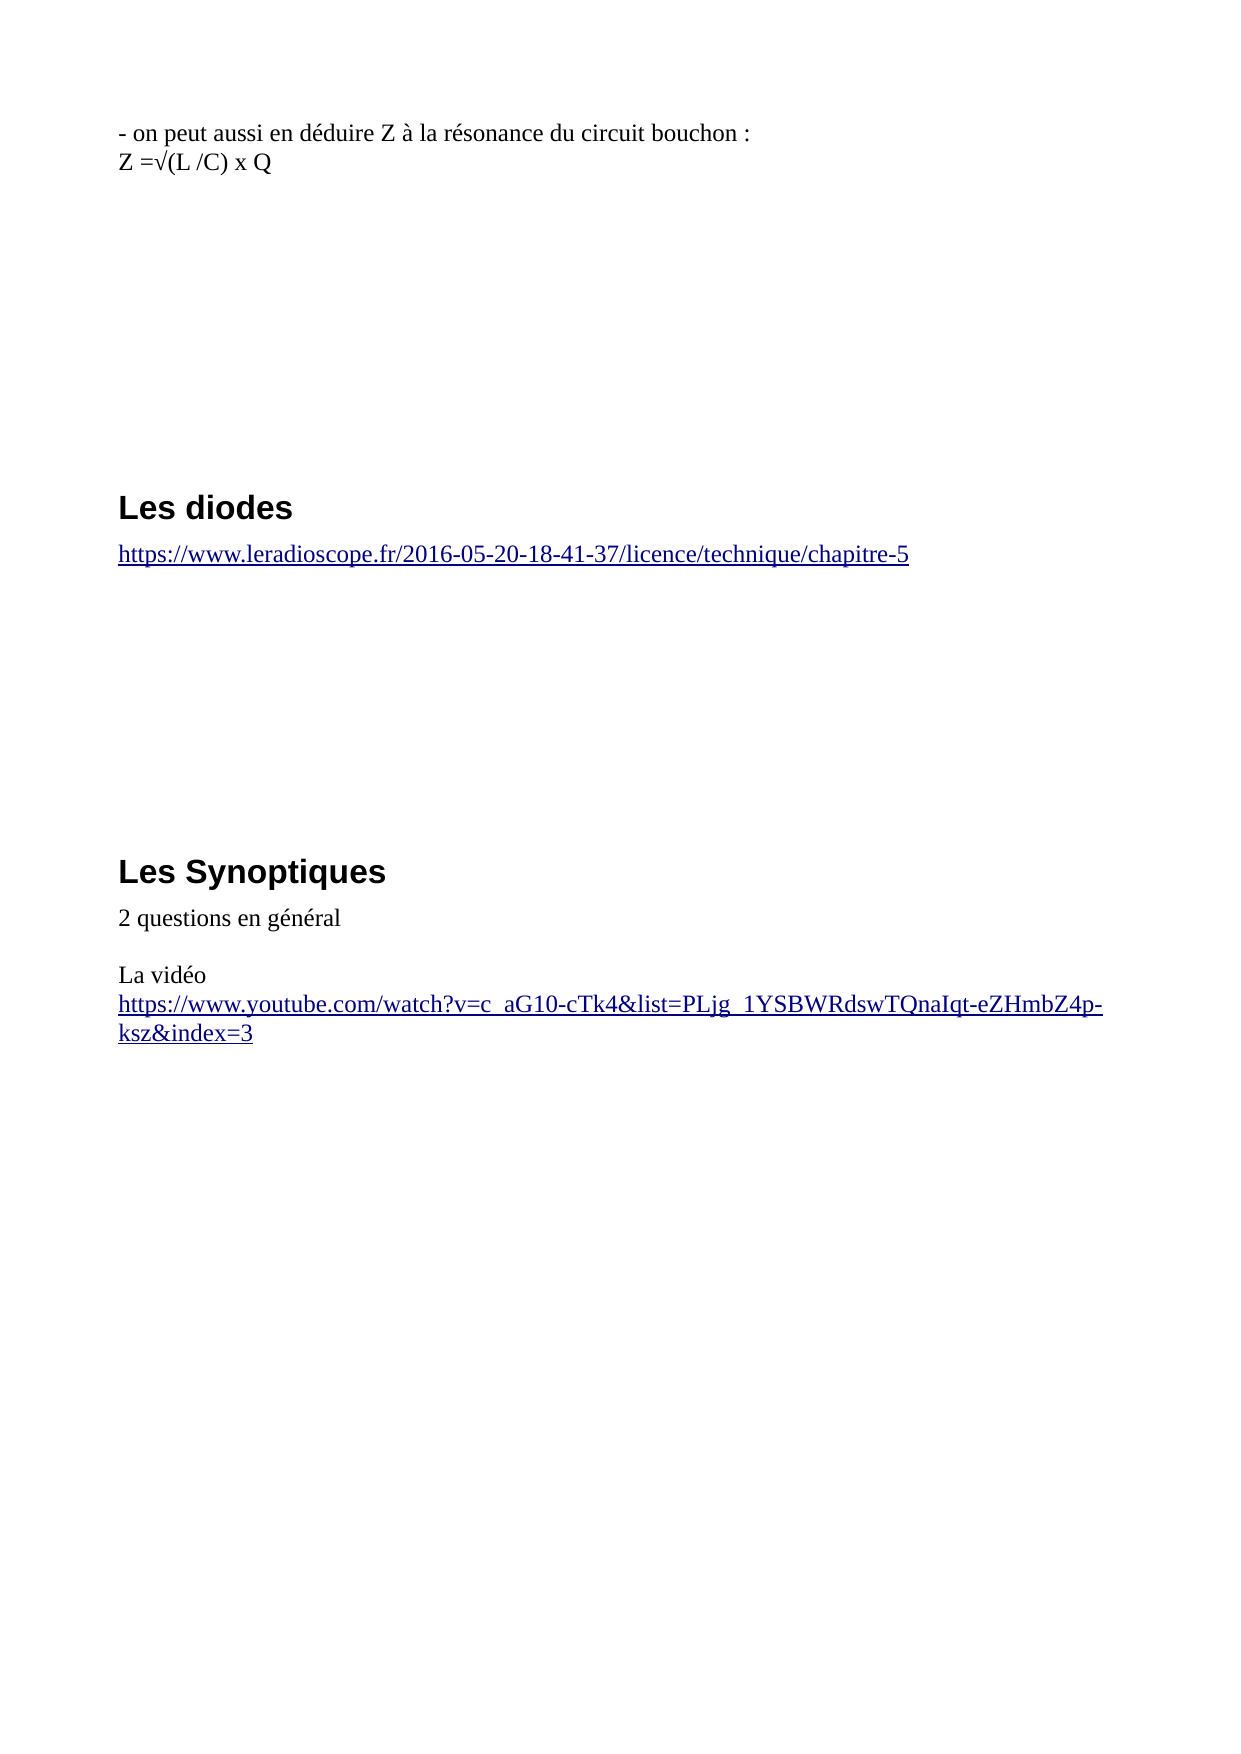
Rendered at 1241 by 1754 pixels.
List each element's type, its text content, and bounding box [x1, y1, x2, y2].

text La vidéo [118, 960, 1122, 989]
subtitle Les diodes [118, 488, 1122, 527]
text - on peut aussi en déduire Z à la résonance du circuit bouchon : [118, 118, 1122, 147]
text https://www.leradioscope.fr/2016-05-20-18-41-37/licence/technique/chapitre-5 [118, 539, 1122, 568]
subtitle Les Synoptiques [118, 852, 1122, 890]
text Z =√(L /C) x Q [118, 147, 1122, 176]
text 2 questions en général [118, 903, 1122, 932]
text https://www.youtube.com/watch?v=c_aG10-cTk4&list=PLjg_1YSBWRdswTQnaIqt-eZHmbZ4p-ksz&index=3 [118, 989, 1122, 1047]
